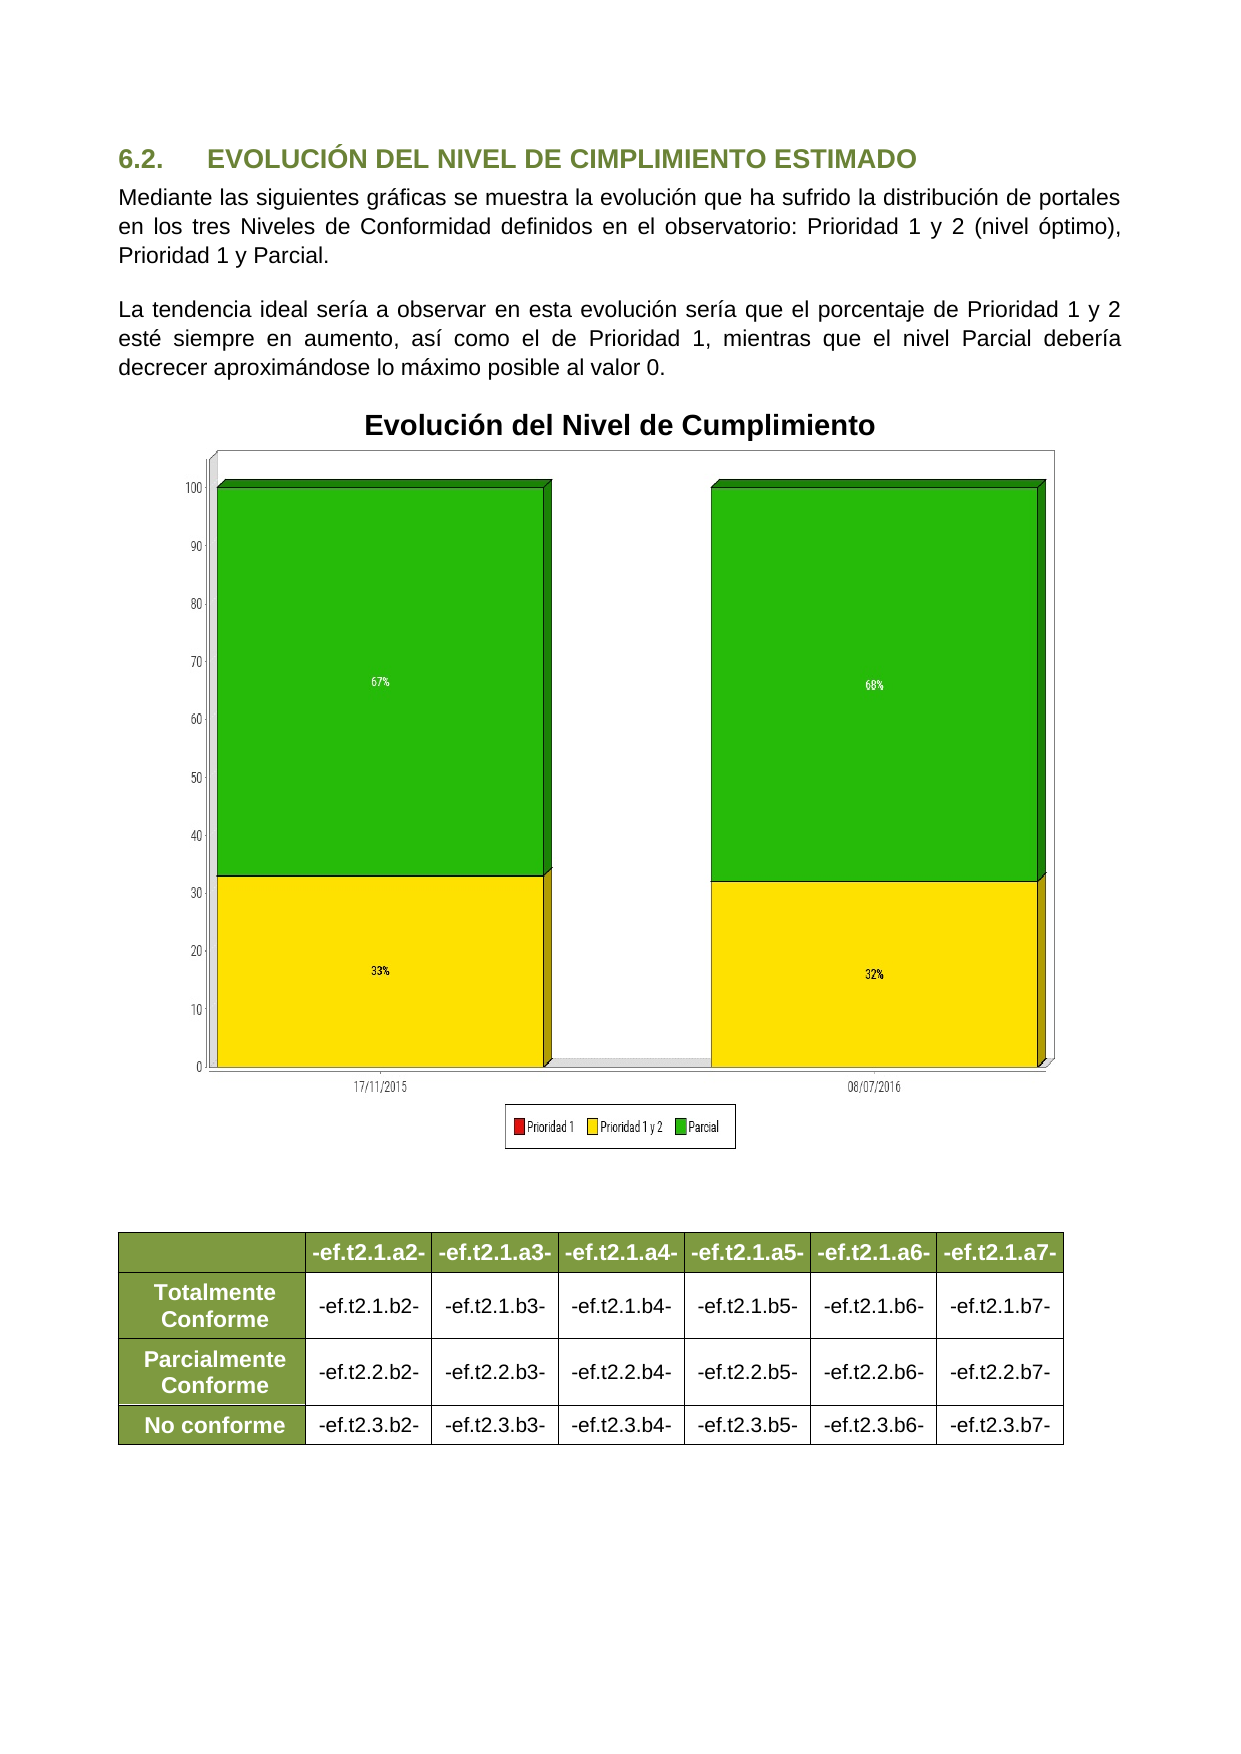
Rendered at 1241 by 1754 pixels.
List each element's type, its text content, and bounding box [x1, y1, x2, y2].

table_cell Parcialmente Conforme [119, 1339, 305, 1404]
table_cell -ef.t2.1.b6- [811, 1273, 936, 1338]
table_cell Totalmente Conforme [119, 1273, 305, 1338]
table_cell -ef.t2.1.b5- [685, 1273, 810, 1338]
table_cell -ef.t2.3.b4- [559, 1406, 684, 1444]
table_cell -ef.t2.1.b7- [937, 1273, 1063, 1338]
text Mediante las siguientes gráficas se muestra la evolución que ha sufrido la distribución de portales en los tres Niveles de Conformidad definidos en el observatorio: Prioridad 1 y 2 (nivel óptimo), Prioridad 1 y Parcial. [118, 184, 1122, 268]
picture [178, 441, 1062, 1151]
table_header -ef.t2.1.a6- [811, 1233, 936, 1272]
table_cell -ef.t2.1.b2- [306, 1273, 431, 1338]
table_header -ef.t2.1.a4- [559, 1233, 684, 1272]
table_header -ef.t2.1.a7- [937, 1233, 1063, 1272]
table_cell -ef.t2.3.b5- [685, 1406, 810, 1444]
text La tendencia ideal sería a observar en esta evolución sería que el porcentaje de Prioridad 1 y 2 esté siempre en aumento, así como el de Prioridad 1, mientras que el nivel Parcial debería decrecer aproximándose lo máximo posible al valor 0. [118, 296, 1122, 380]
table_cell -ef.t2.3.b6- [811, 1406, 936, 1444]
table_cell -ef.t2.2.b5- [685, 1339, 810, 1404]
table_cell -ef.t2.2.b3- [432, 1339, 558, 1404]
table_cell -ef.t2.2.b2- [306, 1339, 431, 1404]
table_cell -ef.t2.2.b7- [937, 1339, 1063, 1404]
table_header -ef.t2.1.a2- [306, 1233, 431, 1272]
table_cell No conforme [119, 1406, 305, 1444]
table_cell -ef.t2.3.b3- [432, 1406, 558, 1444]
table_cell -ef.t2.1.b4- [559, 1273, 684, 1338]
table_cell -ef.t2.3.b2- [306, 1406, 431, 1444]
table_header -ef.t2.1.a3- [432, 1233, 558, 1272]
table_cell -ef.t2.2.b6- [811, 1339, 936, 1404]
text Evolución del Nivel de Cumplimiento [118, 407, 1122, 441]
table_header [119, 1233, 305, 1272]
subtitle Evolución del Nivel de cimplimiento estimado [118, 143, 1122, 174]
table_cell -ef.t2.3.b7- [937, 1406, 1063, 1444]
table_cell -ef.t2.1.b3- [432, 1273, 558, 1338]
table_header -ef.t2.1.a5- [685, 1233, 810, 1272]
table_cell -ef.t2.2.b4- [559, 1339, 684, 1404]
